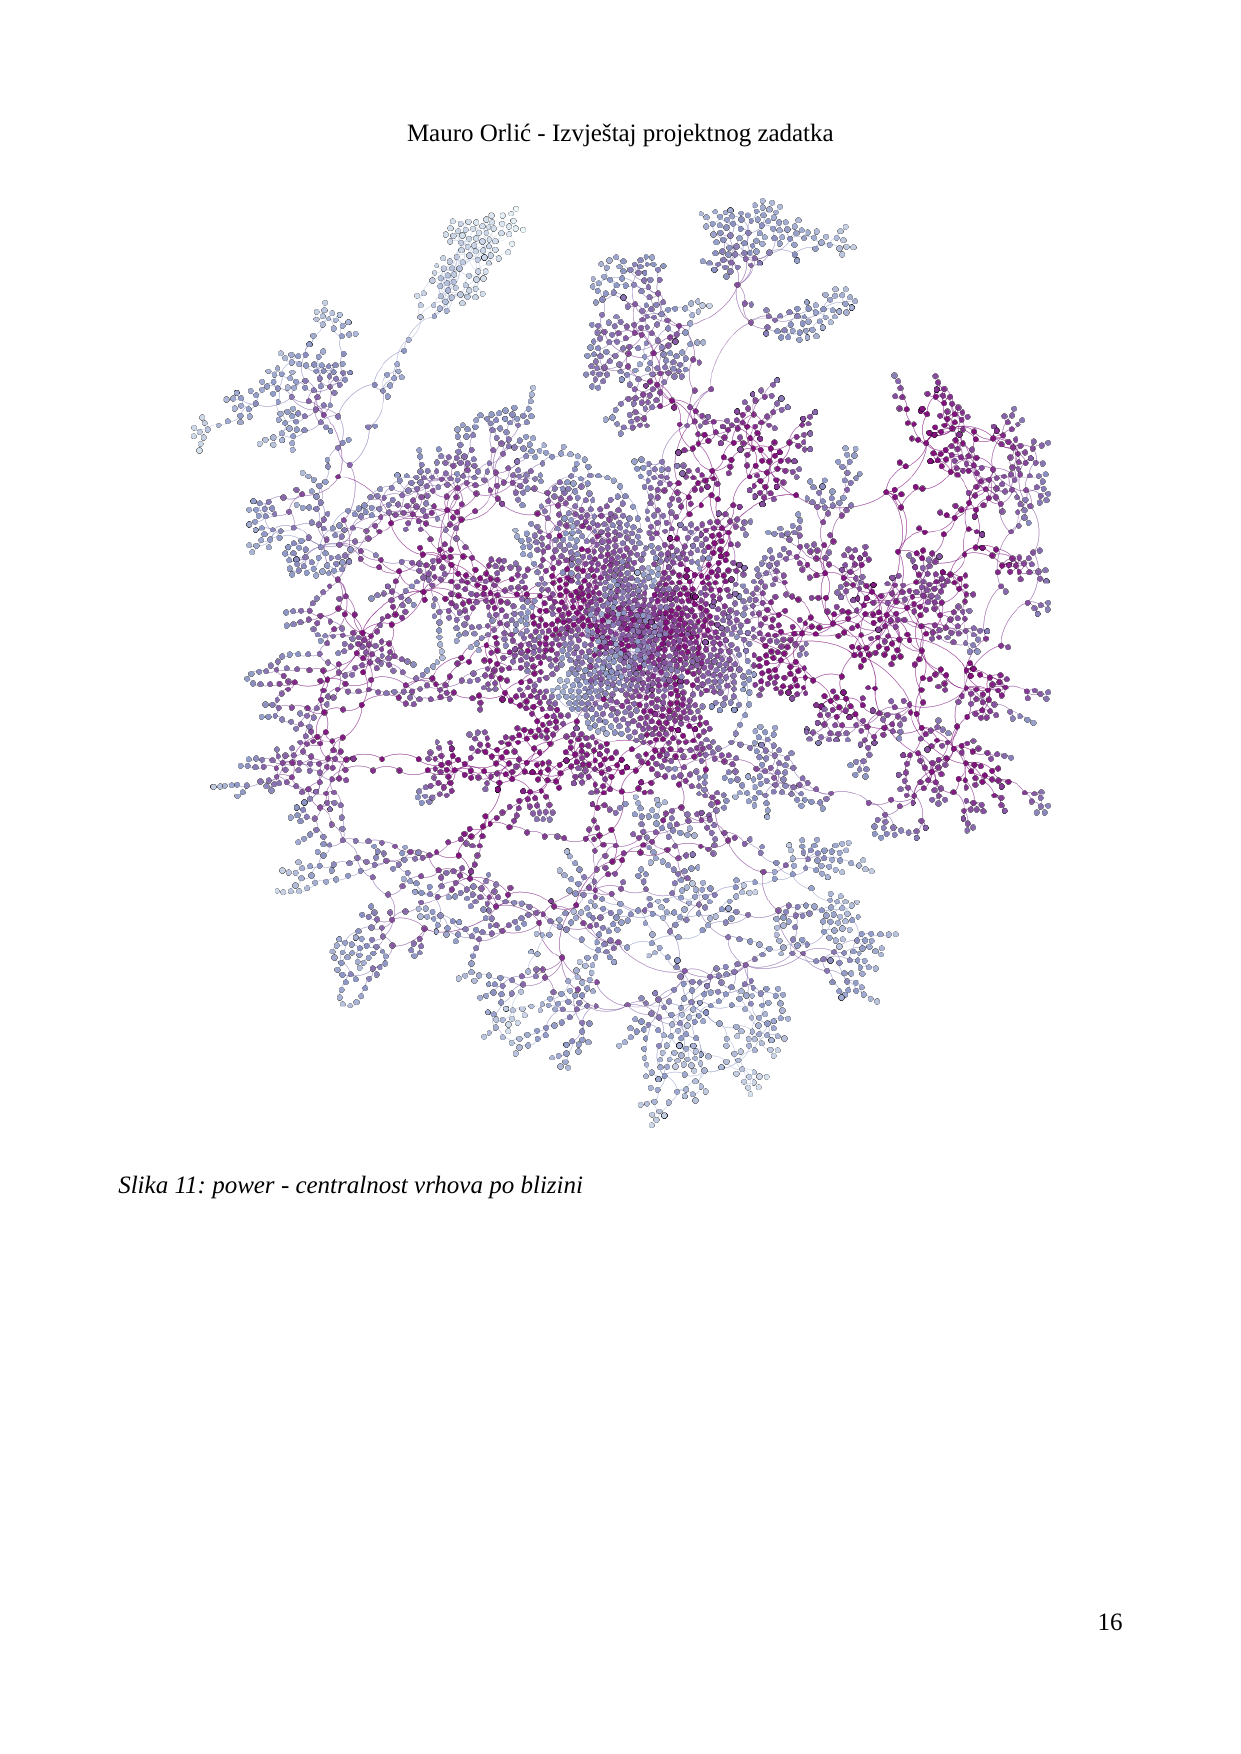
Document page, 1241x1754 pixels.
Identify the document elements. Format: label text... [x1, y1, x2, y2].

picture [118, 160, 1123, 1165]
text Slika 11: power - centralnost vrhova po blizini [118, 1165, 1122, 1198]
